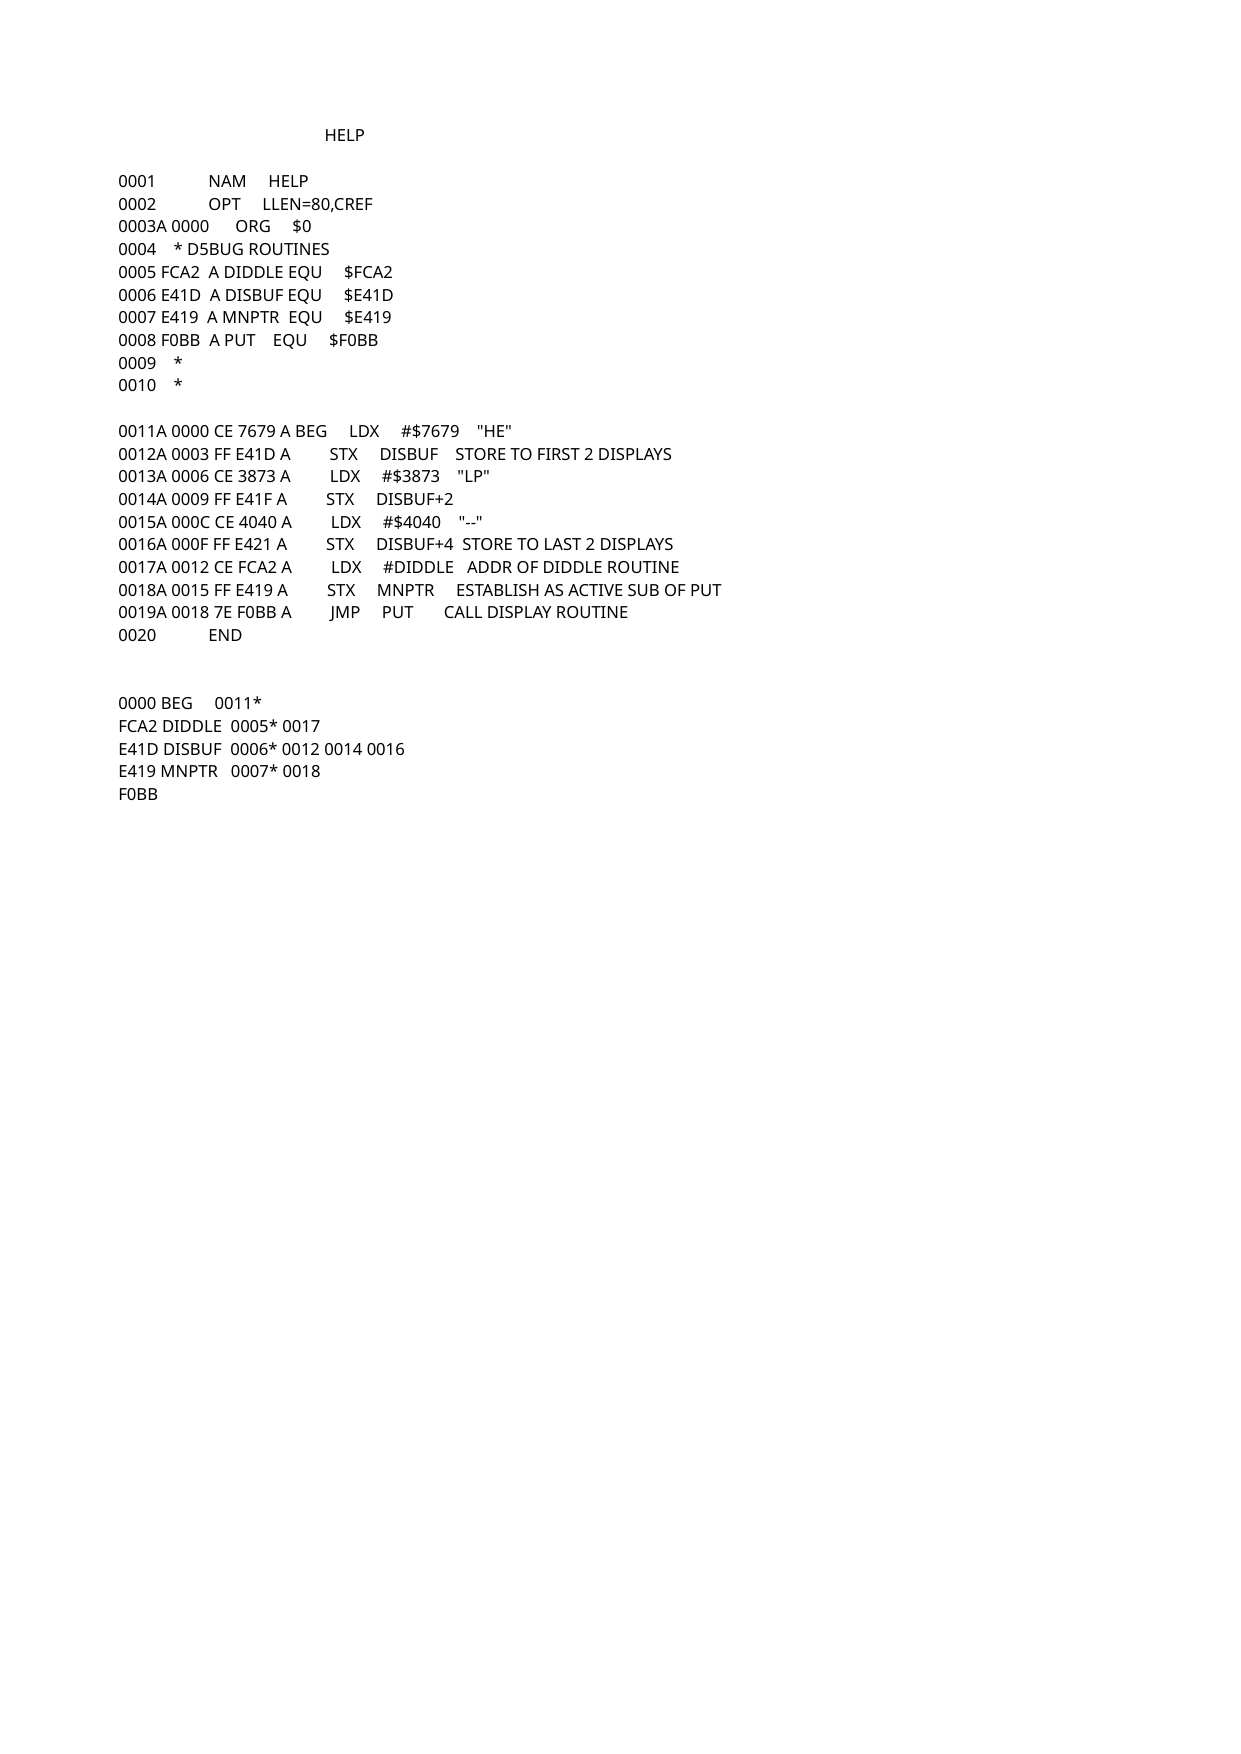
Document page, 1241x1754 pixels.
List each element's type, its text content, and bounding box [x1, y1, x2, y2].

text 0015A 000C CE 4040 A LDX #$4040 "--" [118, 510, 1122, 533]
text 0012A 0003 FF E41D A STX DISBUF STORE TO FIRST 2 DISPLAYS [118, 442, 1122, 465]
text 0005 FCA2 A DIDDLE EQU $FCA2 [118, 260, 1122, 283]
text F0BB [118, 783, 1122, 805]
text 0009 * [118, 351, 1122, 374]
text 0020 END [118, 624, 1122, 646]
text 0000 BEG 0011* [118, 692, 1122, 714]
text 0007 E419 A MNPTR EQU $E419 [118, 306, 1122, 328]
text 0016A 000F FF E421 A STX DISBUF+4 STORE TO LAST 2 DISPLAYS [118, 533, 1122, 556]
text 0018A 0015 FF E419 A STX MNPTR ESTABLISH AS ACTIVE SUB OF PUT [118, 578, 1122, 601]
text 0019A 0018 7E F0BB A JMP PUT CALL DISPLAY ROUTINE [118, 601, 1122, 624]
text 0017A 0012 CE FCA2 A LDX #DIDDLE ADDR OF DIDDLE ROUTINE [118, 556, 1122, 578]
text 0011A 0000 CE 7679 A BEG LDX #$7679 "HE" [118, 419, 1122, 442]
text HELP [118, 118, 1122, 147]
text 0014A 0009 FF E41F A STX DISBUF+2 [118, 487, 1122, 510]
text E41D DISBUF 0006* 0012 0014 0016 [118, 737, 1122, 760]
text 0002 OPT LLEN=80,CREF [118, 192, 1122, 215]
text 0010 * [118, 374, 1122, 397]
text 0001 NAM HELP [118, 169, 1122, 192]
text 0004 * D5BUG ROUTINES [118, 238, 1122, 260]
text 0006 E41D A DISBUF EQU $E41D [118, 283, 1122, 306]
text 0013A 0006 CE 3873 A LDX #$3873 "LP" [118, 465, 1122, 487]
text E419 MNPTR 0007* 0018 [118, 760, 1122, 783]
text 0008 F0BB A PUT EQU $F0BB [118, 328, 1122, 351]
text FCA2 DIDDLE 0005* 0017 [118, 714, 1122, 737]
text 0003A 0000 ORG $0 [118, 215, 1122, 238]
